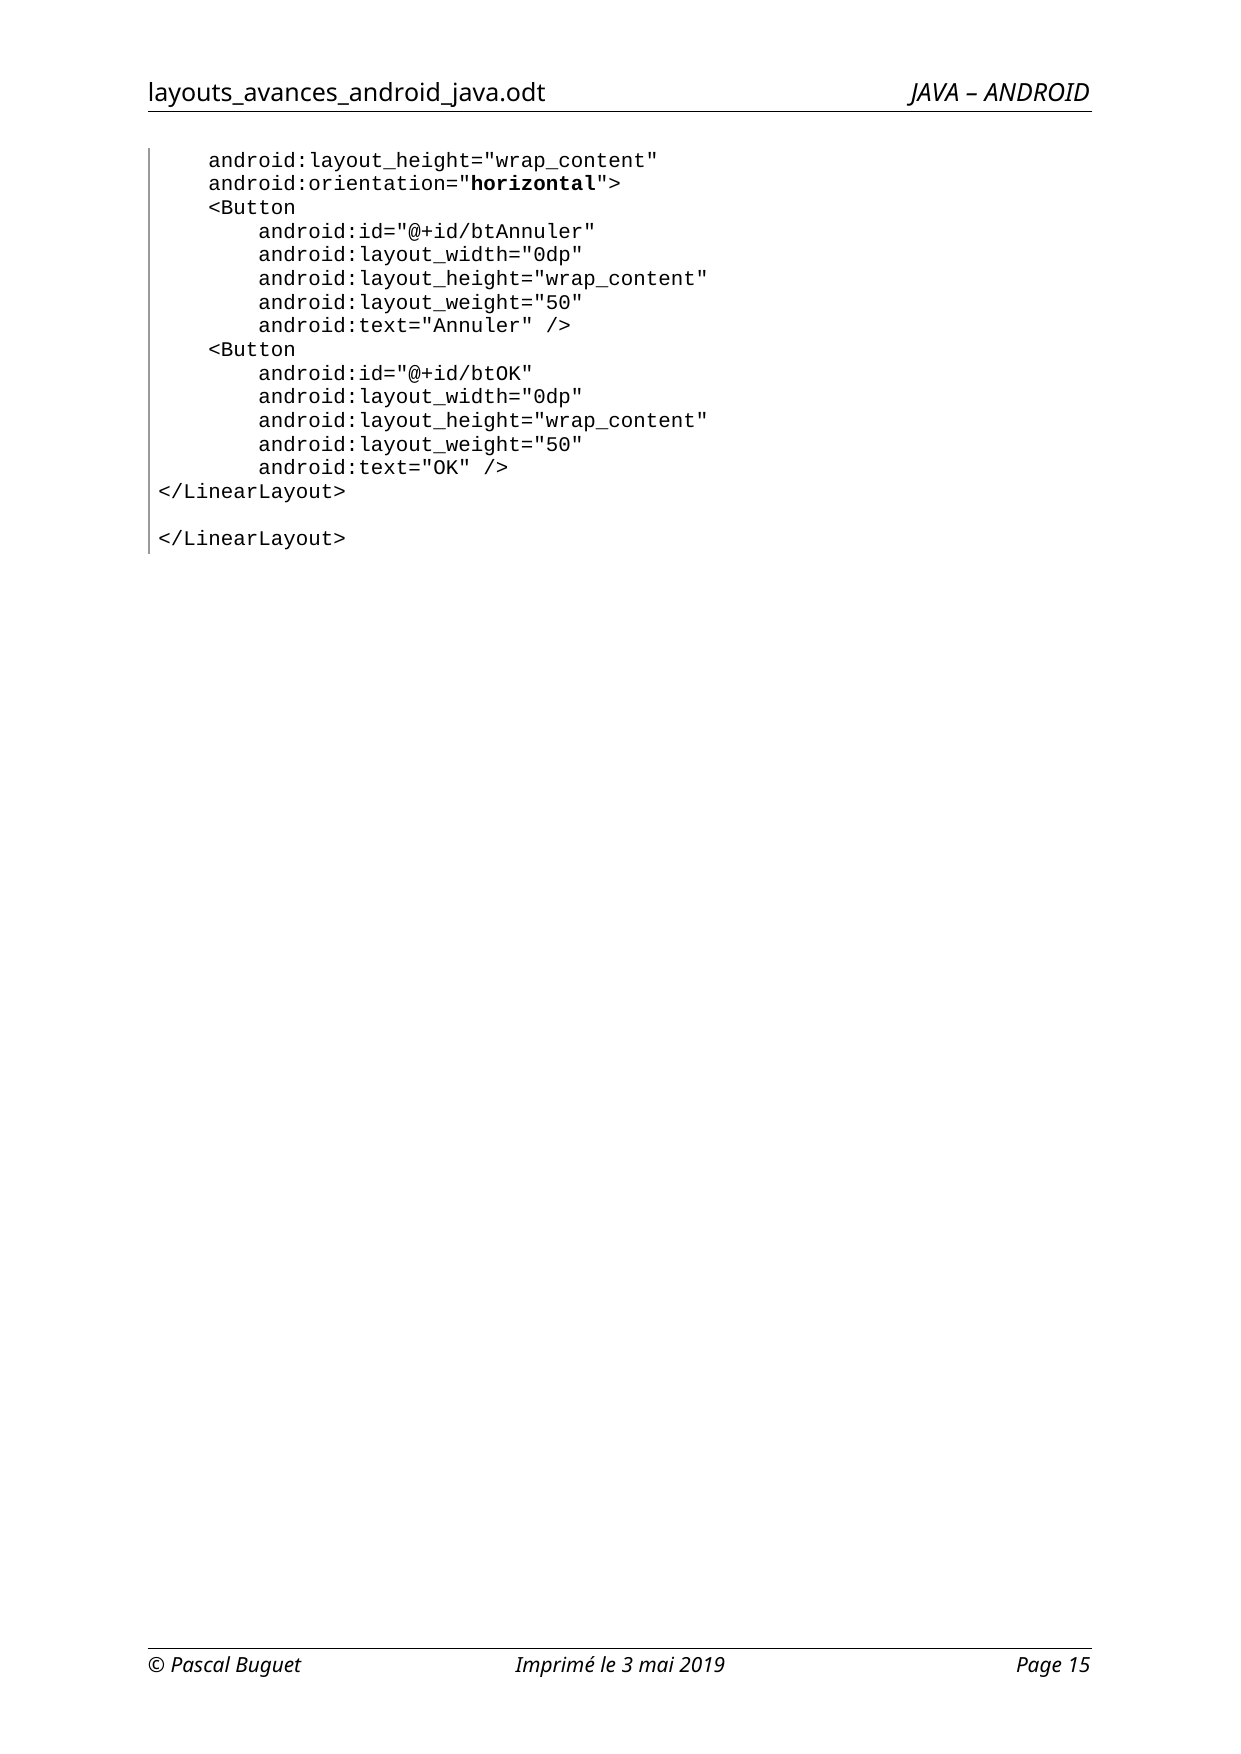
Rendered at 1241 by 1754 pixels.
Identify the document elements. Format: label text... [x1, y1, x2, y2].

text android:layout_weight="50" [150, 292, 1092, 315]
text </LinearLayout> [150, 528, 1092, 554]
text android:orientation="horizontal"> [150, 173, 1092, 197]
text android:layout_height="wrap_content" [150, 148, 1092, 173]
text android:layout_width="0dp" [150, 244, 1092, 268]
text android:layout_height="wrap_content" [150, 268, 1092, 292]
text <Button [150, 197, 1092, 221]
text android:text="OK" /> [150, 457, 1092, 481]
text android:layout_weight="50" [150, 433, 1092, 457]
text </LinearLayout> [150, 481, 1092, 504]
text android:id="@+id/btOK" [150, 363, 1092, 386]
text android:text="Annuler" /> [150, 315, 1092, 339]
text android:layout_height="wrap_content" [150, 410, 1092, 433]
text <Button [150, 339, 1092, 363]
text android:layout_width="0dp" [150, 386, 1092, 410]
text android:id="@+id/btAnnuler" [150, 221, 1092, 244]
